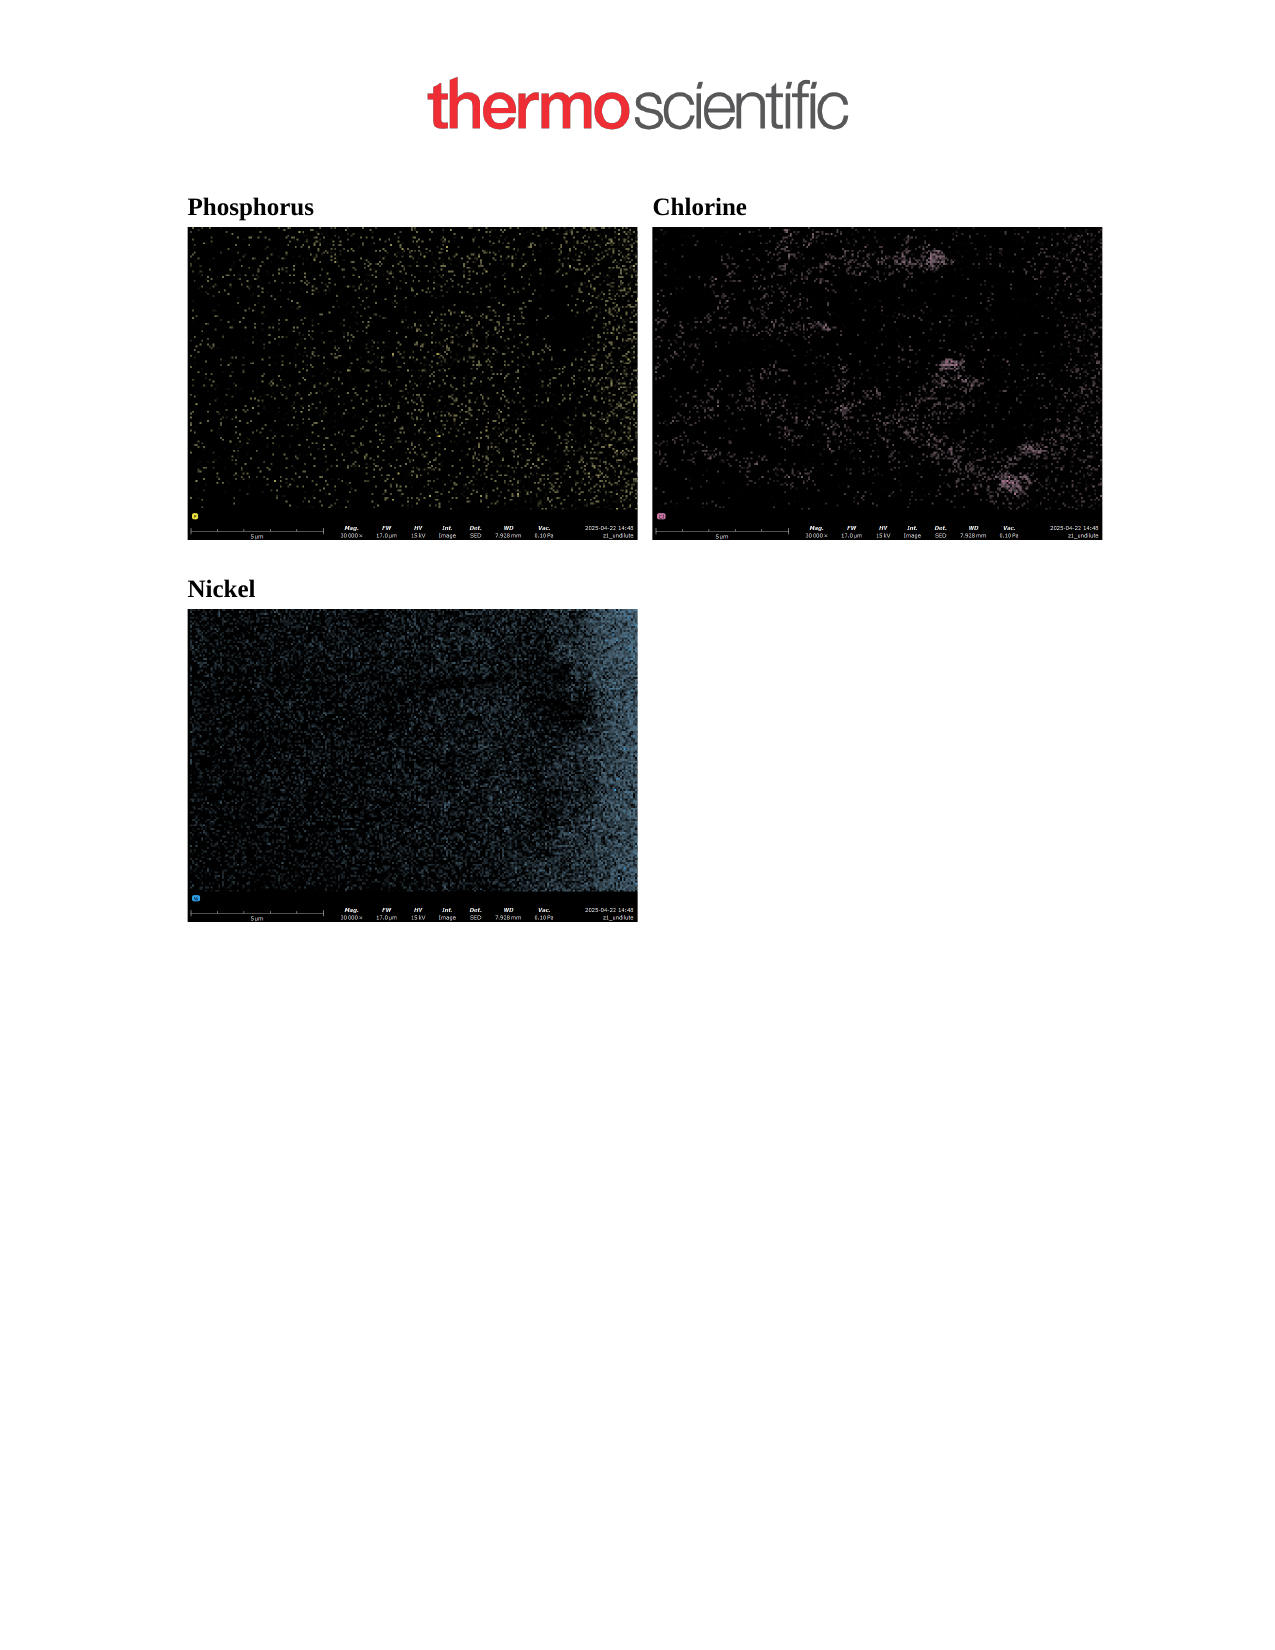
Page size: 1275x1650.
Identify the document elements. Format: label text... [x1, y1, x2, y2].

picture [187, 227, 638, 540]
text Nickel [187, 574, 1087, 602]
picture [395, 44, 880, 161]
picture [652, 227, 1103, 540]
table_header Phosphorus [188, 192, 652, 545]
table_header Chlorine [653, 192, 1117, 545]
picture [187, 609, 638, 922]
